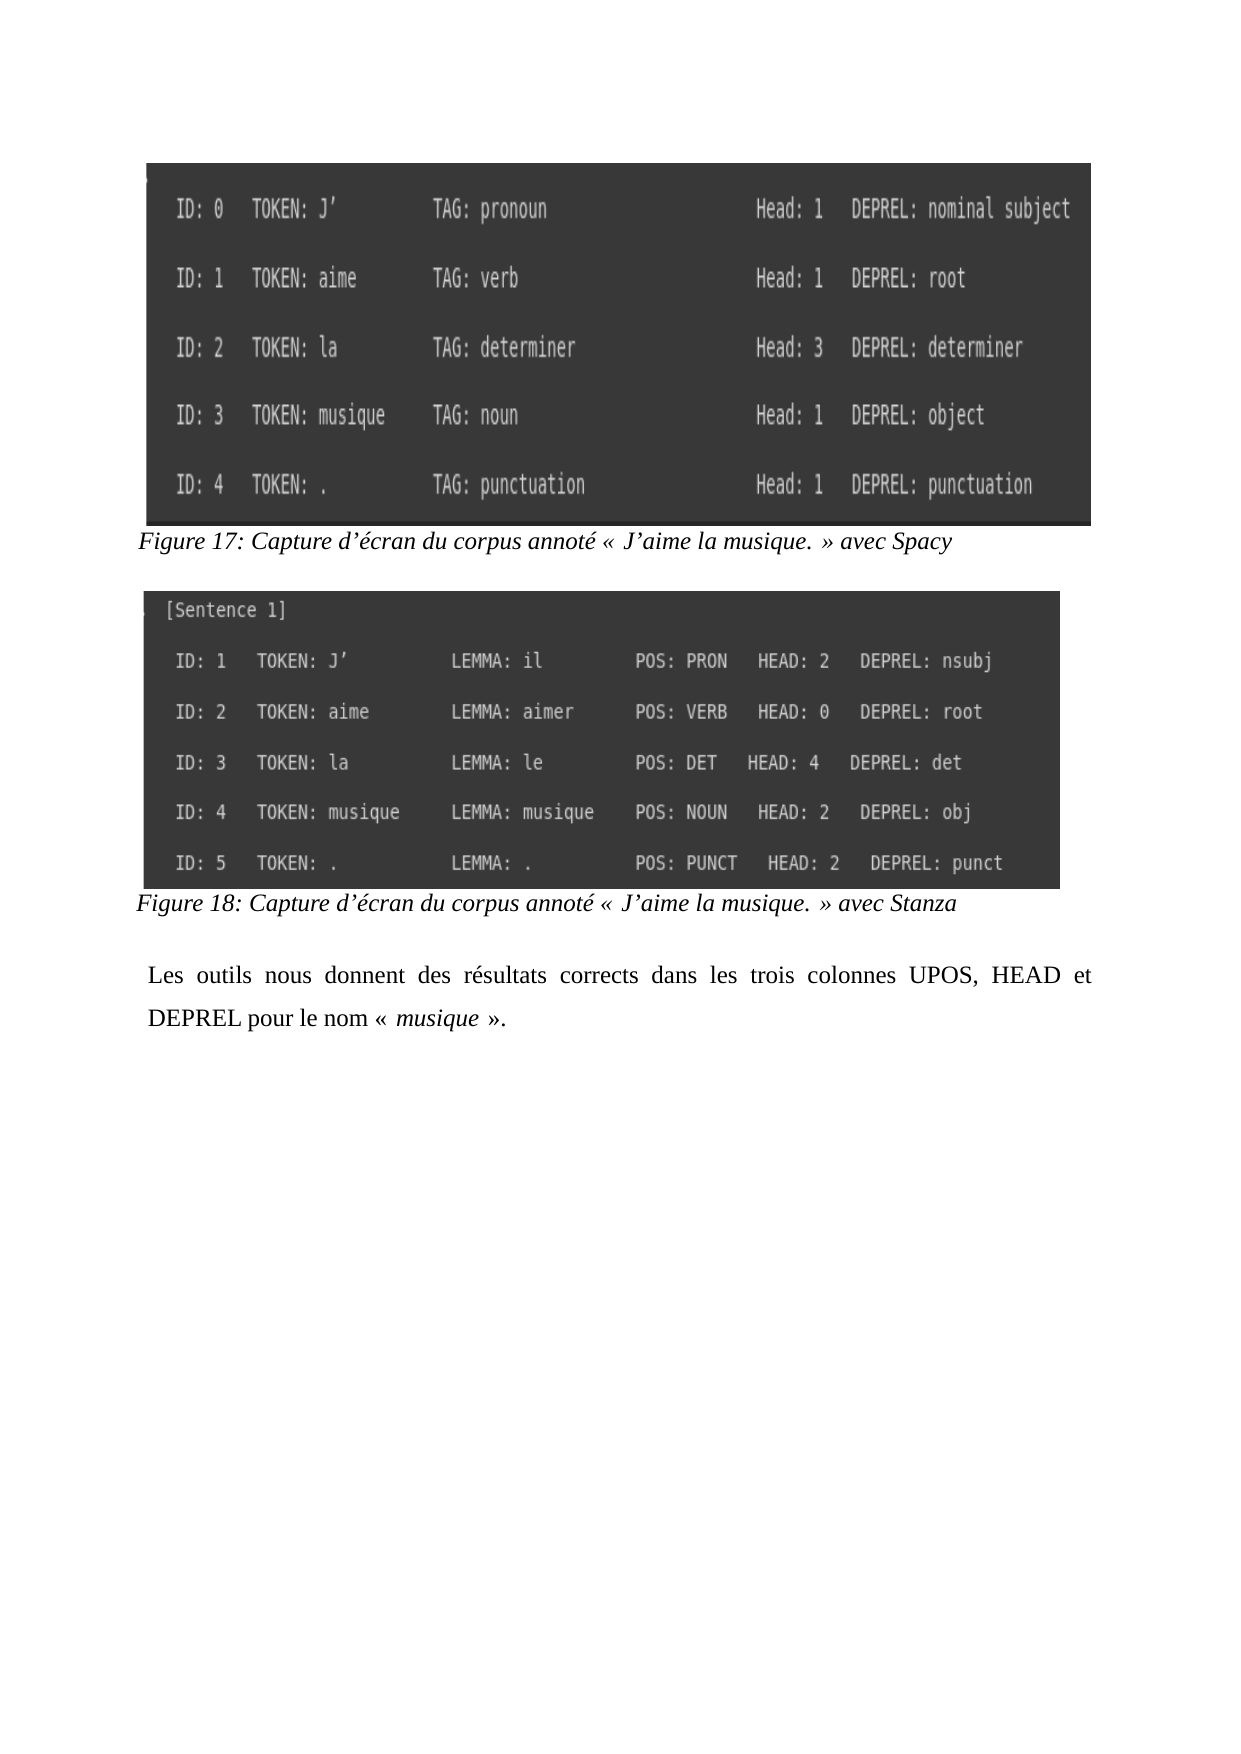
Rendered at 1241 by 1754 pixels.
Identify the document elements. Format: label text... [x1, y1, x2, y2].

text [138, 148, 1099, 163]
picture [143, 591, 1060, 889]
picture [146, 163, 1091, 526]
text Figure 17: Capture d’écran du corpus annoté « J’aime la musique. » avec Stanza [136, 591, 1099, 917]
text [136, 554, 1099, 591]
text Figure 15: Capture d’écran du corpus annoté « J’aime la musique. » avec Spacy [138, 163, 1099, 554]
text Les outils nous donnent des résultats corrects dans les trois colonnes UPOS, HEAD et DEPREL pour le nom « musique ». [148, 917, 1092, 1032]
